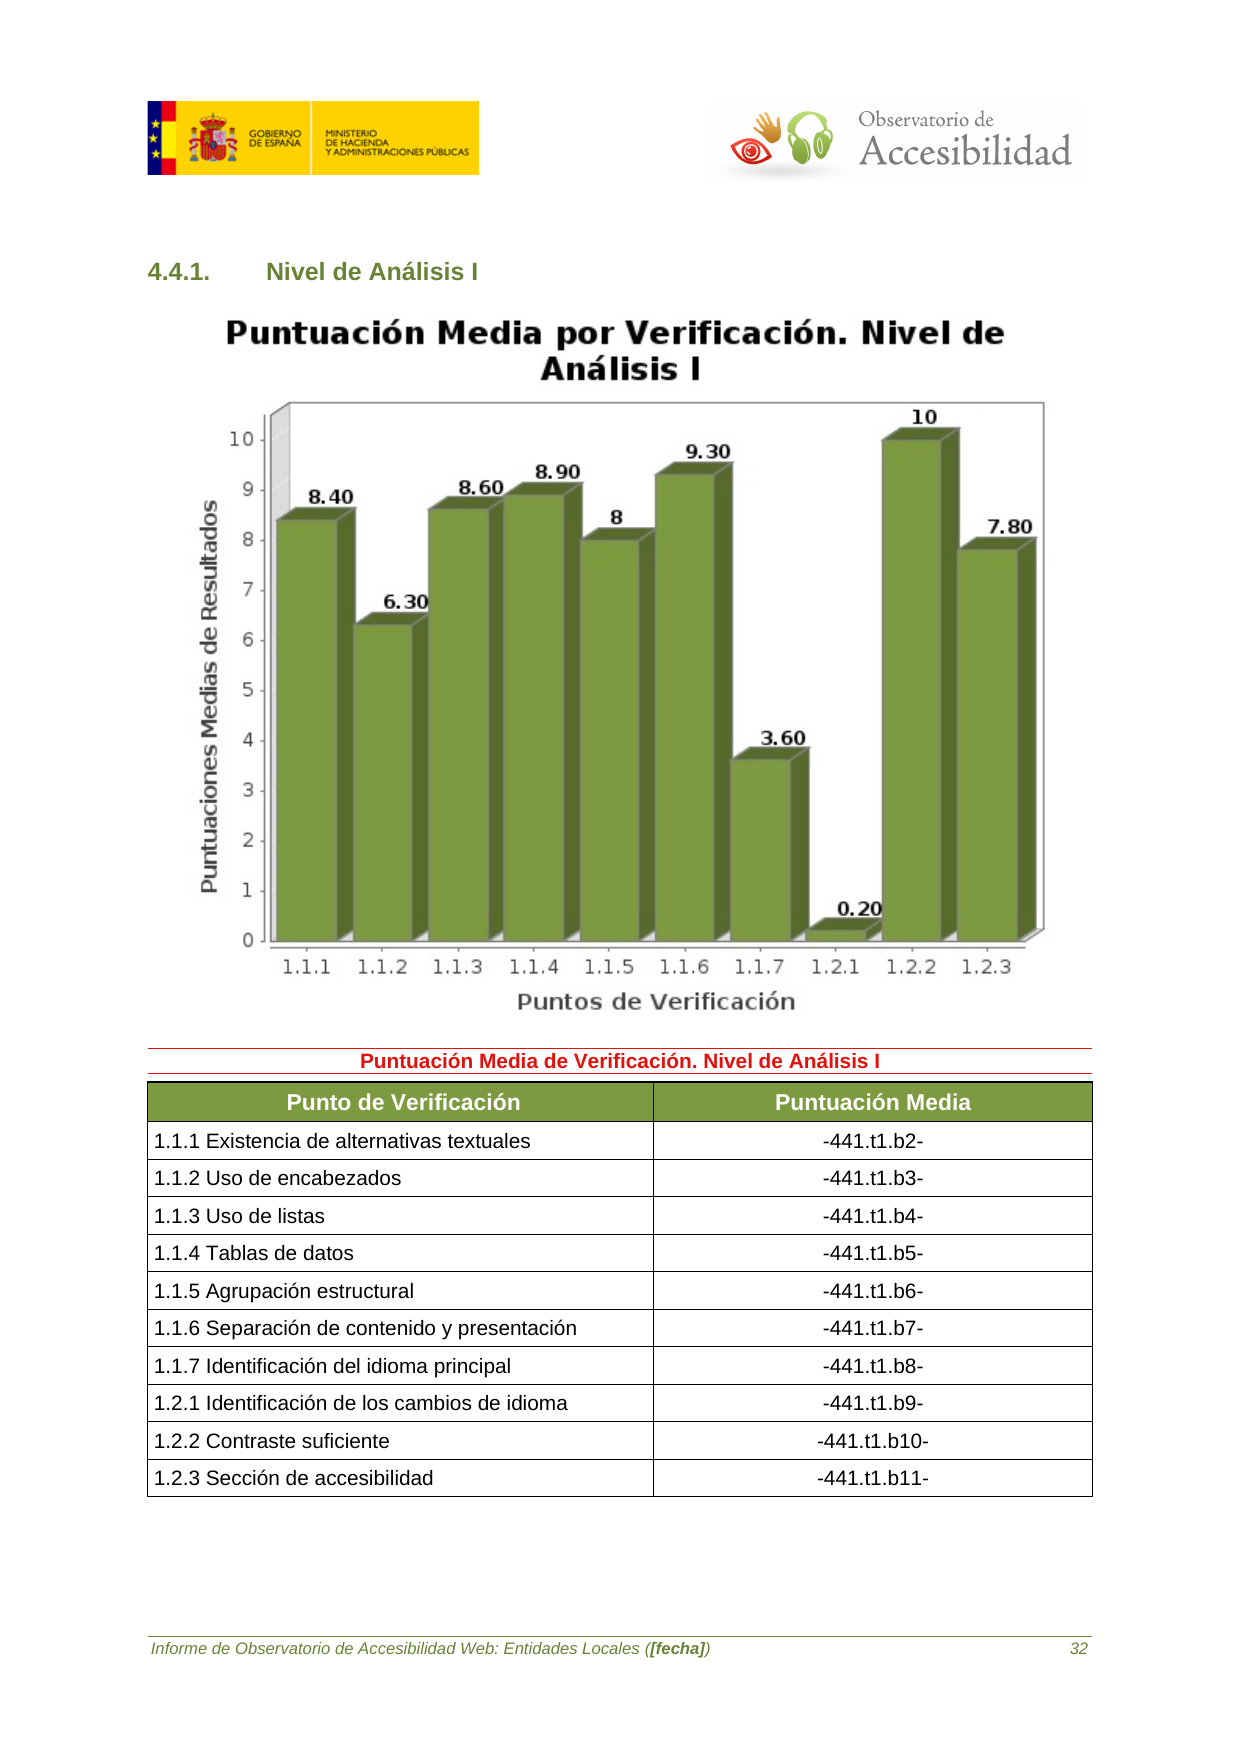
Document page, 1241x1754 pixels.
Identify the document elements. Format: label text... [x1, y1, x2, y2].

table_cell -441.t1.b9- [654, 1385, 1092, 1421]
table_cell -441.t1.b11- [654, 1460, 1092, 1496]
table_cell -441.t1.b2- [654, 1122, 1092, 1159]
table_cell 1.1.7 Identificación del idioma principal [148, 1347, 653, 1384]
table_cell 1.2.2 Contraste suficiente [148, 1422, 653, 1459]
subtitle Nivel de Análisis I [148, 257, 1092, 286]
table_cell 1.1.2 Uso de encabezados [148, 1160, 653, 1196]
text Puntuación Media de Verificación. Nivel de Análisis I [148, 1049, 1092, 1073]
table_header Puntuación Media [654, 1083, 1092, 1121]
table_header Punto de Verificación [148, 1083, 653, 1121]
picture [710, 102, 1086, 185]
table_cell -441.t1.b8- [654, 1347, 1092, 1384]
table_cell 1.1.4 Tablas de datos [148, 1235, 653, 1271]
table_cell 1.2.1 Identificación de los cambios de idioma [148, 1385, 653, 1421]
picture [178, 313, 1062, 1024]
table_cell 1.1.3 Uso de listas [148, 1197, 653, 1234]
table_cell -441.t1.b3- [654, 1160, 1092, 1196]
table_cell 1.1.5 Agrupación estructural [148, 1272, 653, 1309]
table_cell 1.1.1 Existencia de alternativas textuales [148, 1122, 653, 1159]
table_cell 1.2.3 Sección de accesibilidad [148, 1460, 653, 1496]
table_cell -441.t1.b6- [654, 1272, 1092, 1309]
table_cell -441.t1.b5- [654, 1235, 1092, 1271]
table_cell 1.1.6 Separación de contenido y presentación [148, 1310, 653, 1346]
table_cell -441.t1.b7- [654, 1310, 1092, 1346]
table_cell -441.t1.b10- [654, 1422, 1092, 1459]
picture [147, 101, 479, 175]
table_cell -441.t1.b4- [654, 1197, 1092, 1234]
